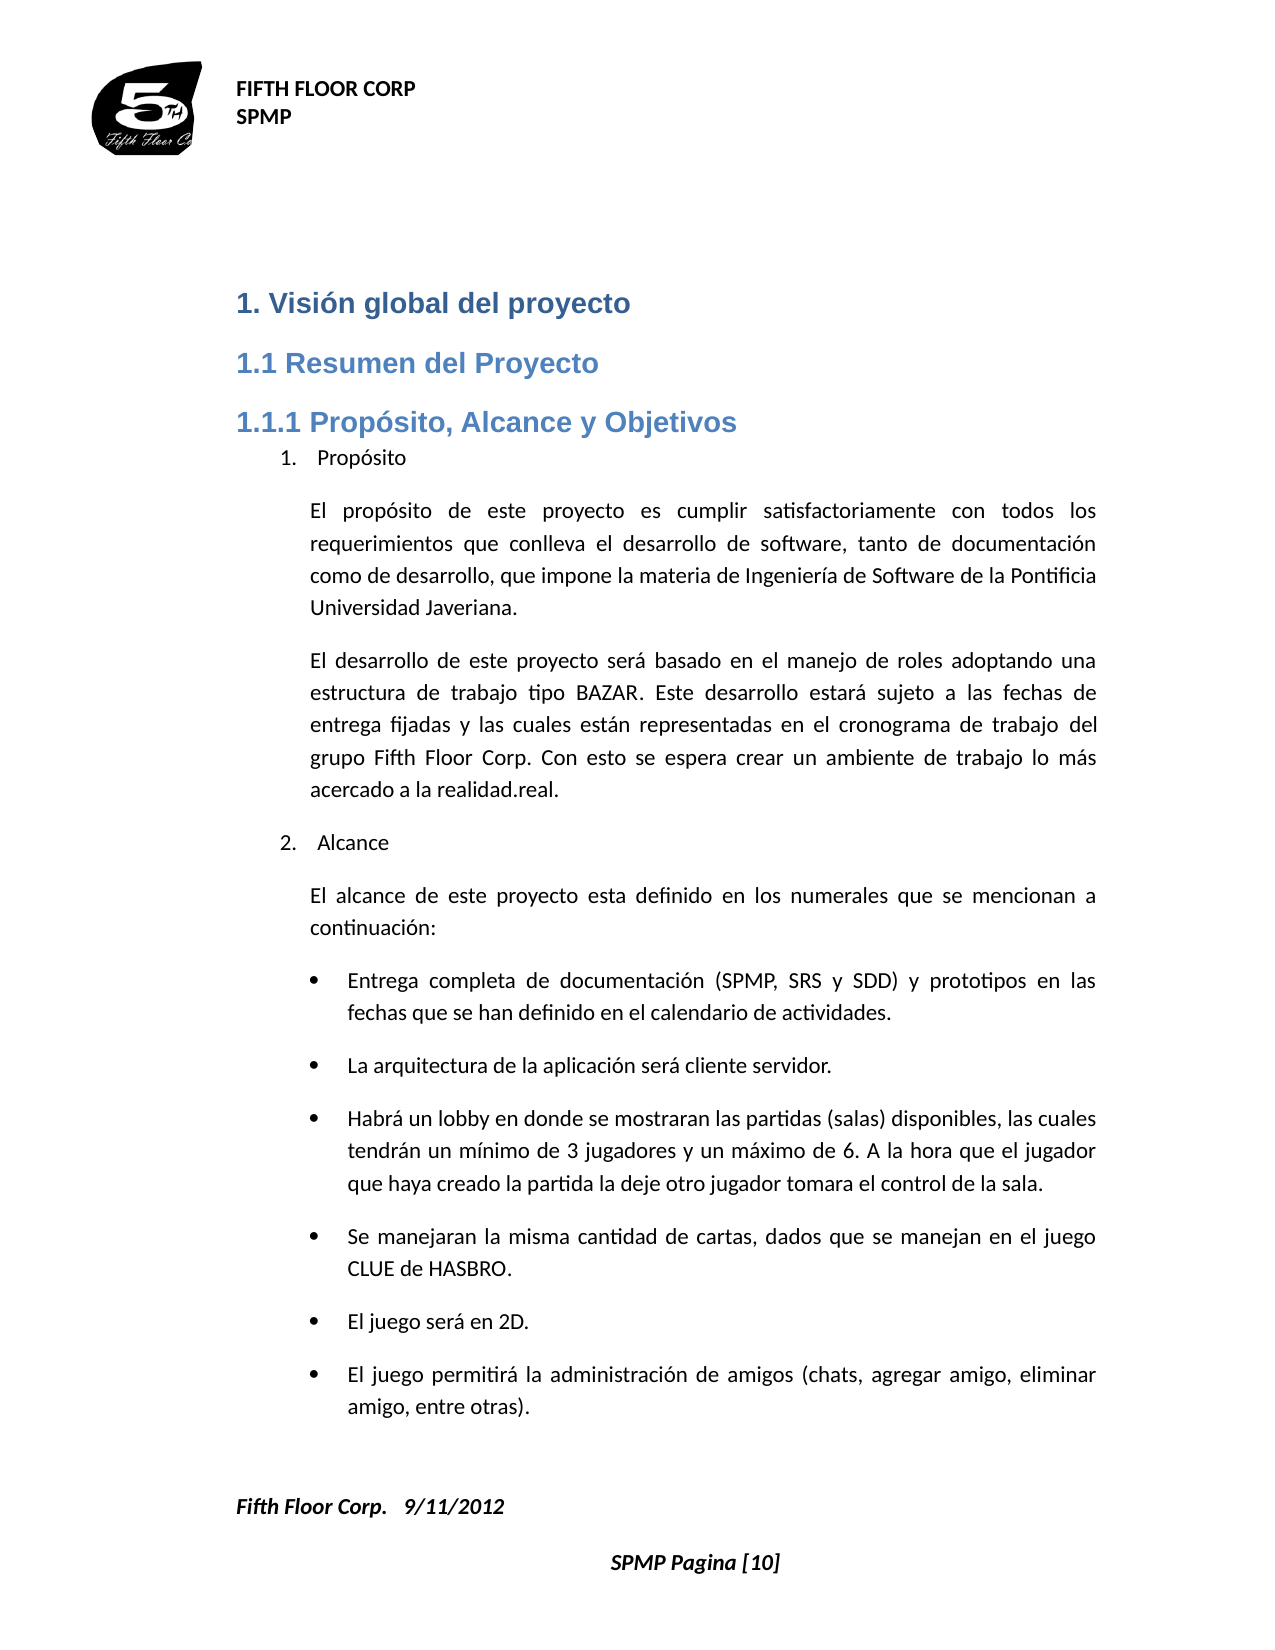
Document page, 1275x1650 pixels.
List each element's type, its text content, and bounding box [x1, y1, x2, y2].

subtitle 1. Visión global del proyecto [236, 286, 1098, 320]
list El juego será en 2D. [310, 1307, 1098, 1335]
list Entrega completa de documentación (SPMP, SRS y SDD) y prototipos en las fechas que se han definido en el calendario de actividades. [310, 966, 1098, 1026]
list Propósito [279, 443, 1098, 472]
list La arquitectura de la aplicación será cliente servidor. [310, 1051, 1098, 1079]
text El alcance de este proyecto esta definido en los numerales que se mencionan a continuación: [310, 881, 1098, 941]
list Alcance [279, 828, 1098, 856]
subtitle 1.1 Resumen del Proyecto [236, 346, 1098, 379]
text El propósito de este proyecto es cumplir satisfactoriamente con todos los requerimientos que conlleva el desarrollo de software, tanto de documentación como de desarrollo, que impone la materia de Ingeniería de Software de la Pontificia Universidad Javeriana. [310, 497, 1098, 621]
list Habrá un lobby en donde se mostraran las partidas (salas) disponibles, las cuales tendrán un mínimo de 3 jugadores y un máximo de 6. A la hora que el jugador que haya creado la partida la deje otro jugador tomara el control de la sala. [310, 1104, 1098, 1197]
list Se manejaran la misma cantidad de cartas, dados que se manejan en el juego CLUE de HASBRO. [310, 1222, 1098, 1282]
list El juego permitirá la administración de amigos (chats, agregar amigo, eliminar amigo, entre otras). [310, 1360, 1098, 1420]
text El desarrollo de este proyecto será basado en el manejo de roles adoptando una estructura de trabajo tipo BAZAR. Este desarrollo estará sujeto a las fechas de entrega fijadas y las cuales están representadas en el cronograma de trabajo del grupo Fifth Floor Corp. Con esto se espera crear un ambiente de trabajo lo más acercado a la realidad.real. [310, 646, 1098, 803]
subtitle 1.1.1 Propósito, Alcance y Objetivos [236, 405, 1098, 438]
